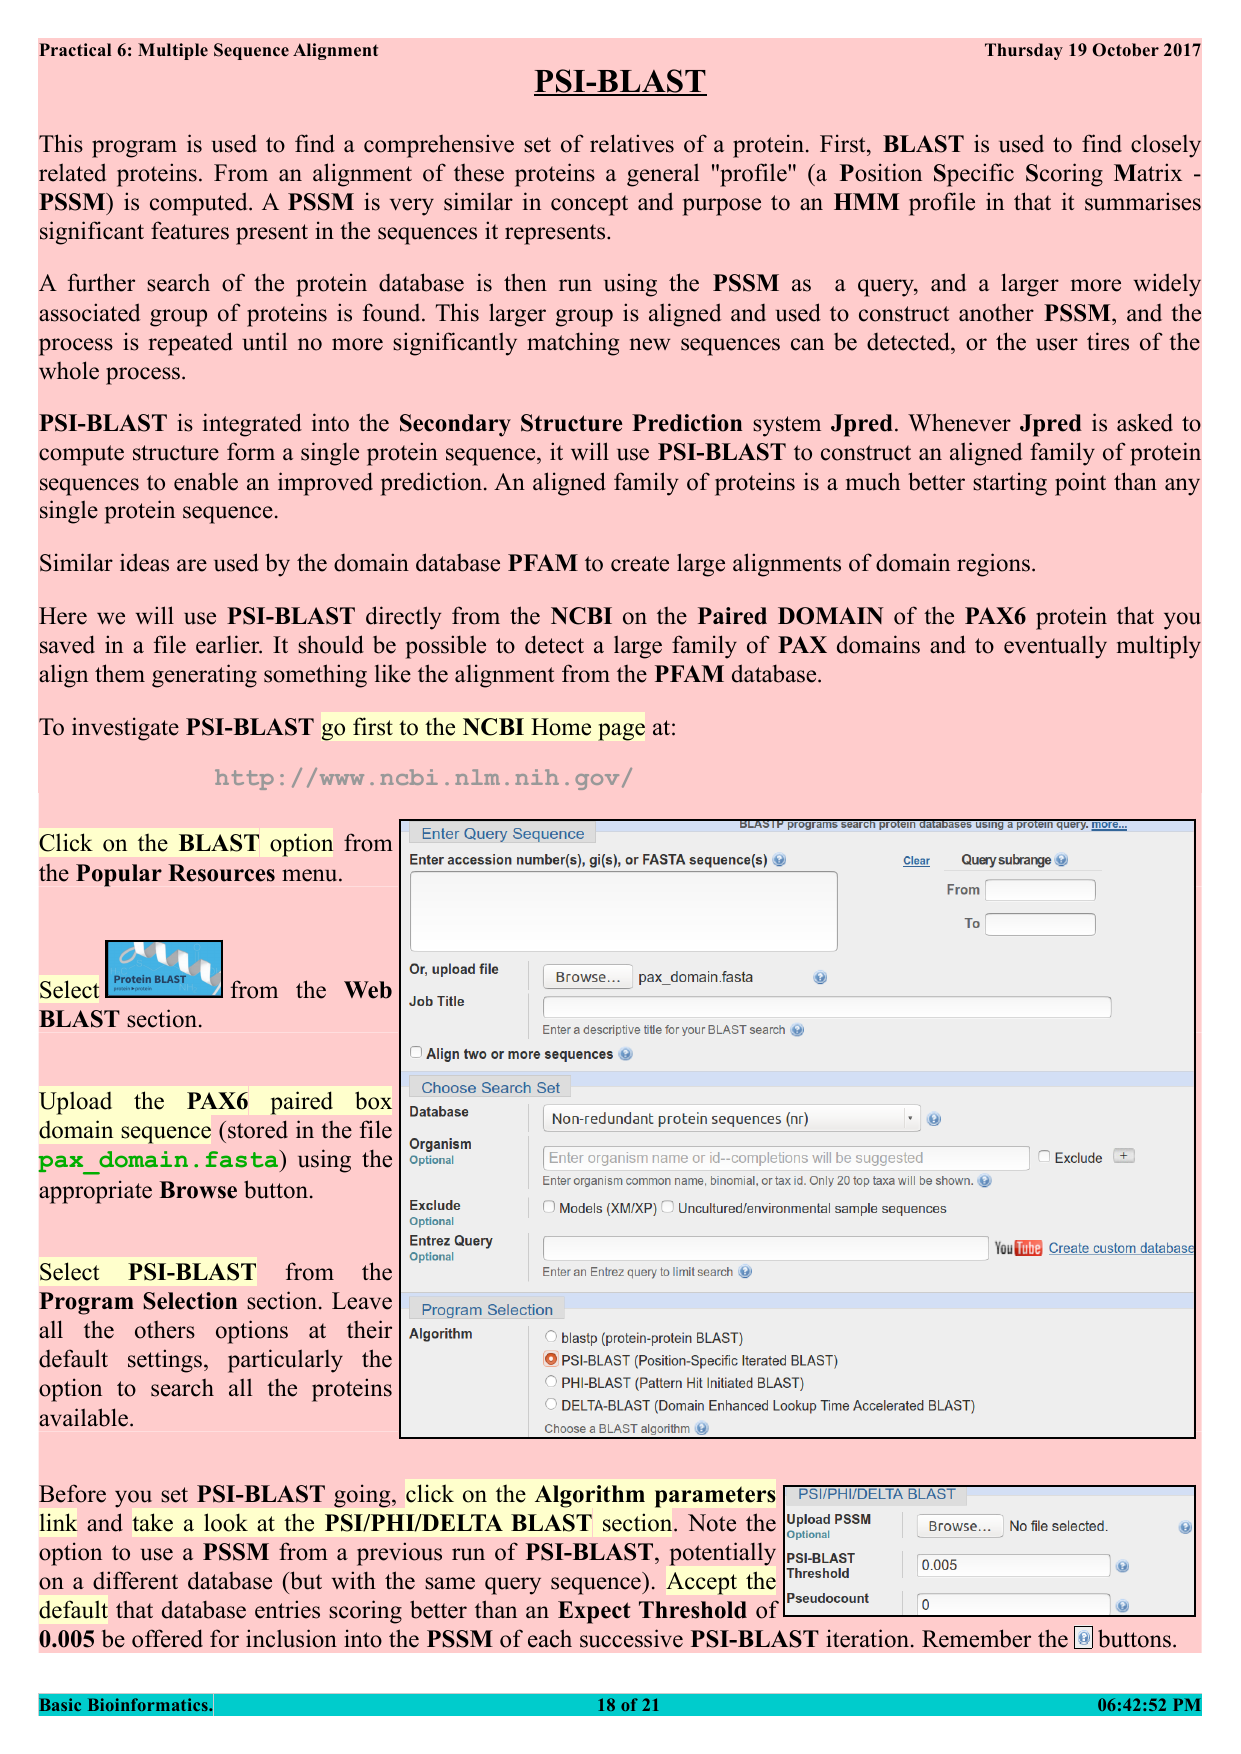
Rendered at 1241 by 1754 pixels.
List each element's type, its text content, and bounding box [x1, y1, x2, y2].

text Click on the BLAST option from the Popular Resources menu. [38, 820, 399, 1439]
text To investigate PSI-BLAST go first to the NCBI Home page at: [38, 712, 1202, 741]
text PSI-BLAST [38, 61, 1202, 99]
picture [785, 1487, 1194, 1615]
text A further search of the protein database is then run using the PSSM as a query, and a larger more widely associated group of proteins is found. This larger group is aligned and used to construct another PSSM, and the process is repeated until no more significantly matching new sequences can be detected, or the user tires of the whole process. [38, 268, 1202, 384]
picture [401, 821, 1194, 1437]
text Select PSI-BLAST from the Program Selection section. Leave all the others options at their default settings, particularly the option to search all the proteins available. [38, 1257, 398, 1431]
picture [1075, 1627, 1092, 1648]
text http://www.ncbi.nlm.nih.gov/ [38, 764, 1202, 793]
text Here we will use PSI-BLAST directly from the NCBI on the Paired DOMAIN of the PAX6 protein that you saved in a file earlier. It should be possible to detect a large family of PAX domains and to eventually multiply align them generating something like the alignment from the PFAM database. [38, 601, 1202, 688]
text Upload the PAX6 paired box domain sequence (stored in the file pax_domain.fasta) using the appropriate Browse button. [38, 1086, 398, 1204]
text This program is used to find a comprehensive set of relatives of a protein. First, BLAST is used to find closely related proteins. From an alignment of these proteins a general "profile" (a Position Specific Scoring Matrix - PSSM) is computed. A PSSM is very similar in concept and purpose to an HMM profile in that it summarises significant features present in the sequences it represents. [38, 128, 1202, 245]
text PSI-BLAST is integrated into the Secondary Structure Prediction system Jpred. Whenever Jpred is asked to compute structure form a single protein sequence, it will use PSI-BLAST to construct an aligned family of protein sequences to enable an improved prediction. An aligned family of proteins is a much better starting point than any single protein sequence. [38, 408, 1202, 524]
text Similar ideas are used by the domain database PFAM to create large alignments of domain regions. [38, 548, 1202, 577]
text Before you set PSI-BLAST going, click on the Algorithm parameters link and take a look at the PSI/PHI/DELTA BLAST section. Note the option to use a PSSM from a previous run of PSI-BLAST, potentially on a different database (but with the same query sequence). Accept the default that database entries scoring better than an Expect Threshold of 0.005 be offered for inclusion into the PSSM of each successive PSI-BLAST iteration. Remember thebuttons. [38, 1479, 1202, 1653]
text Selectfrom the Web BLAST section. [38, 939, 398, 1033]
picture [108, 942, 221, 996]
